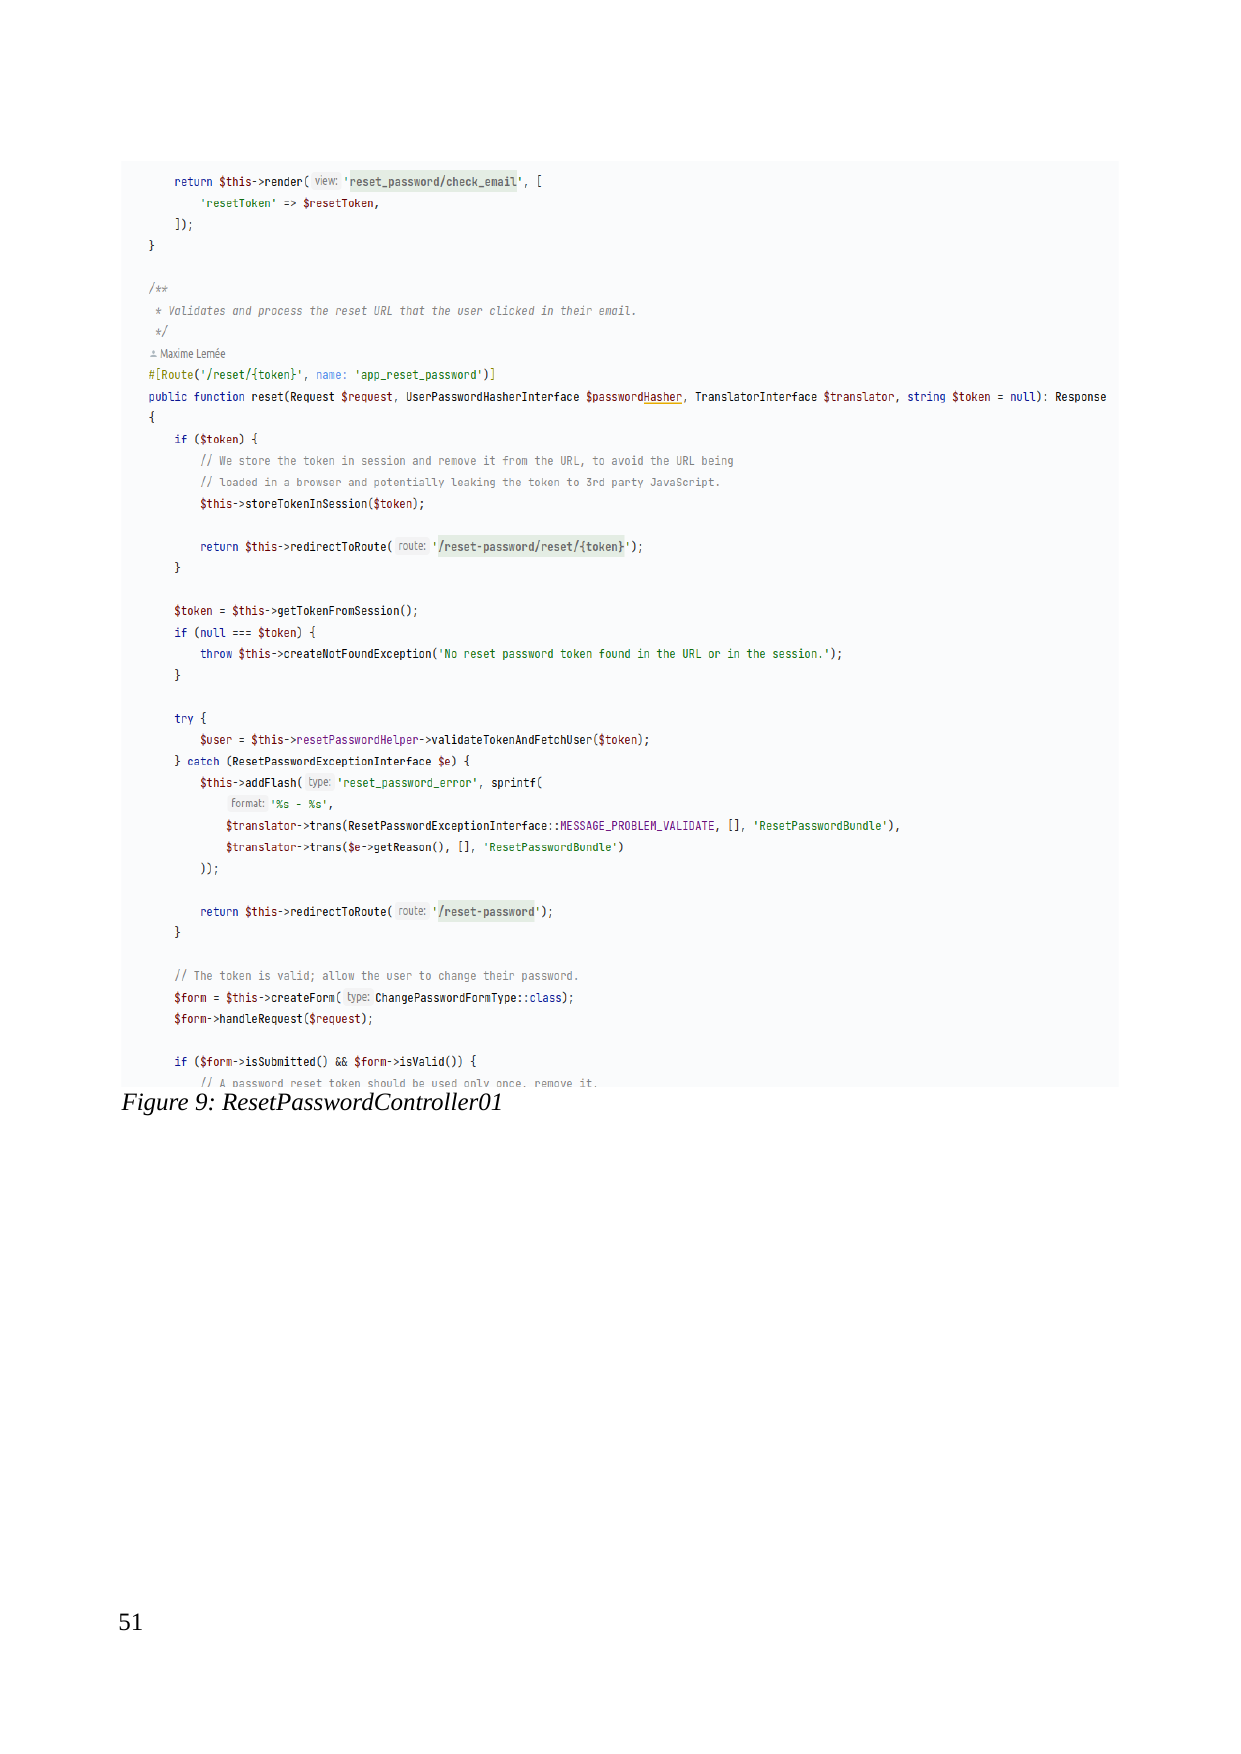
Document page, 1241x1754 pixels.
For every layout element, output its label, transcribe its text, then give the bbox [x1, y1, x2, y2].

picture [121, 161, 1119, 1087]
text Figure 9: ResetPasswordController01 [121, 1087, 1119, 1116]
